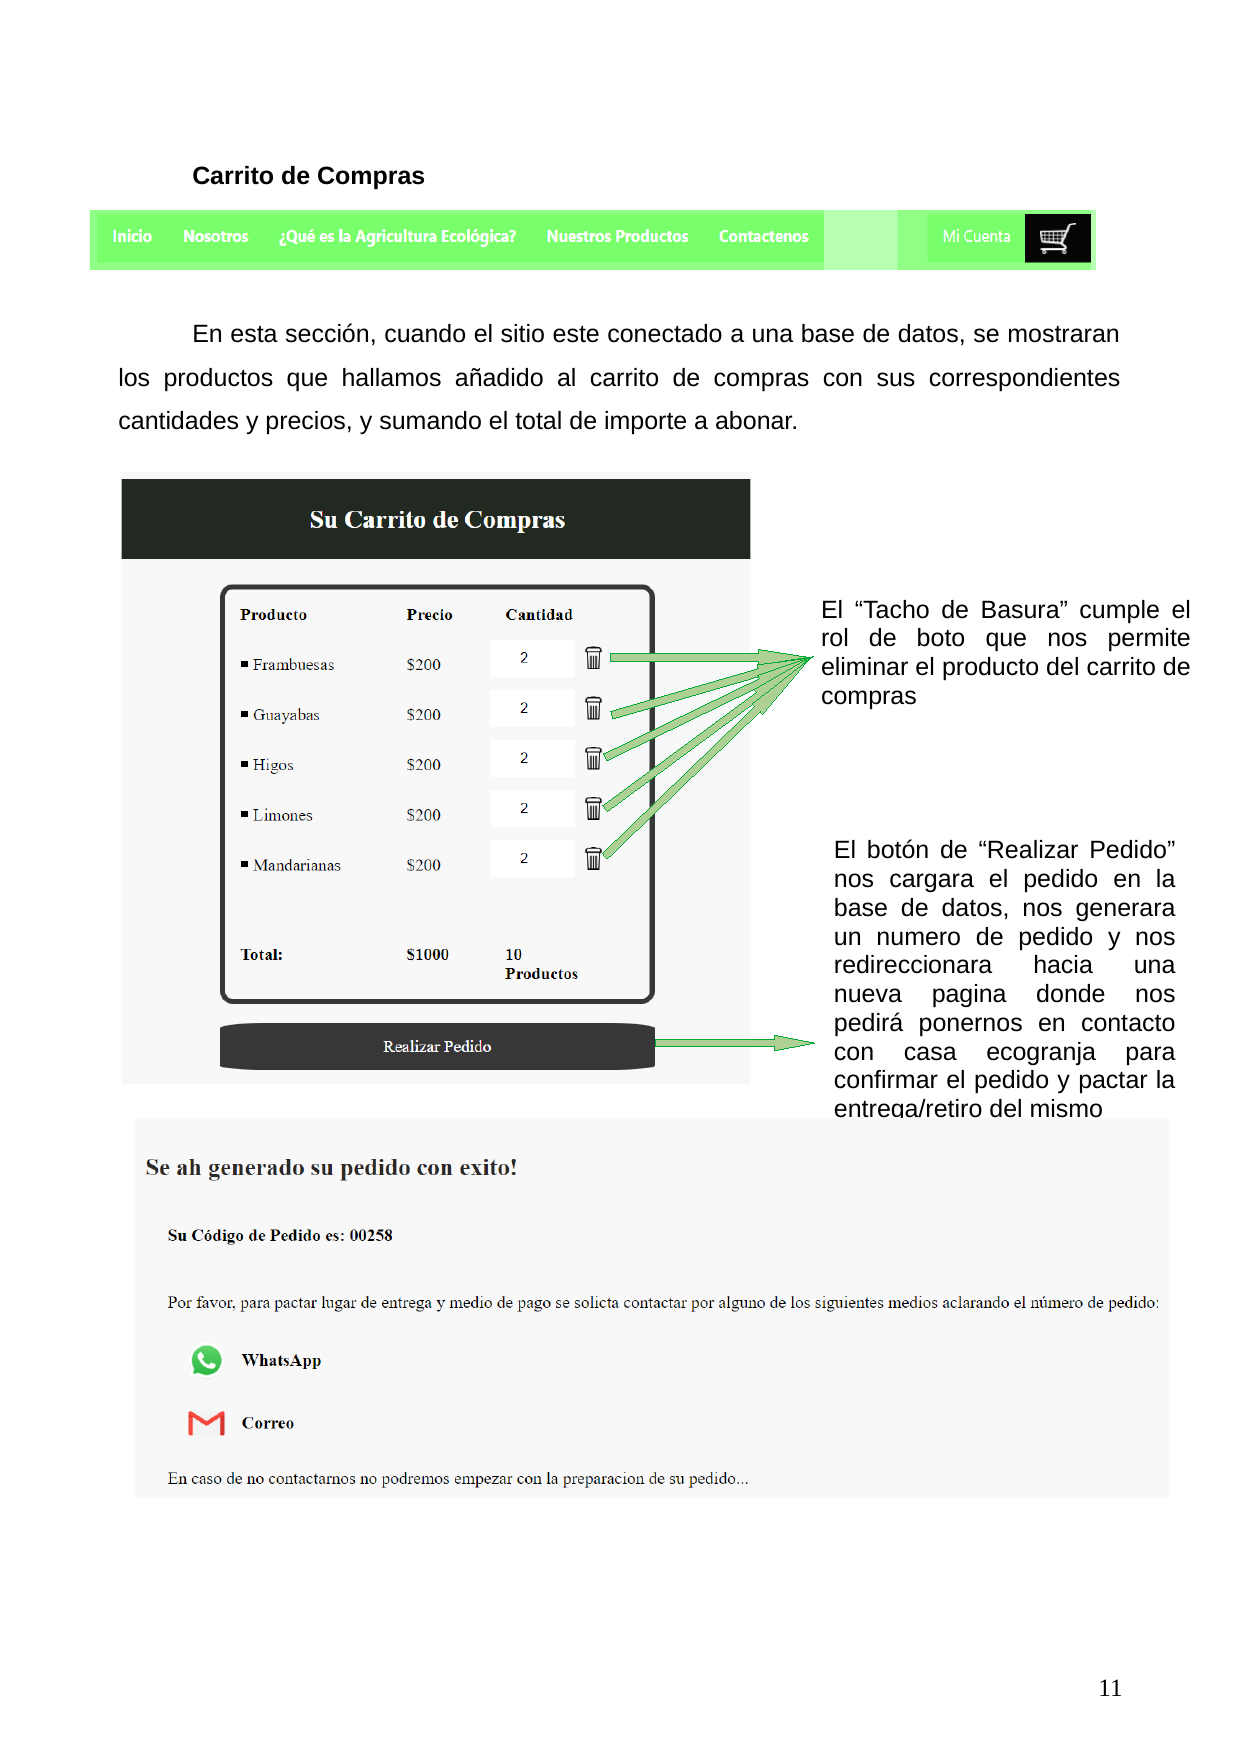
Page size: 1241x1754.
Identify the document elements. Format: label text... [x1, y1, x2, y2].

picture [121, 472, 751, 1084]
text Carrito de Compras [118, 161, 1122, 190]
picture [135, 1118, 1170, 1498]
text En esta sección, cuando el sitio este conectado a una base de datos, se mostraran los productos que hallamos añadido al carrito de compras con sus correspondientes cantidades y precios, y sumando el total de importe a abonar. [118, 319, 1122, 434]
